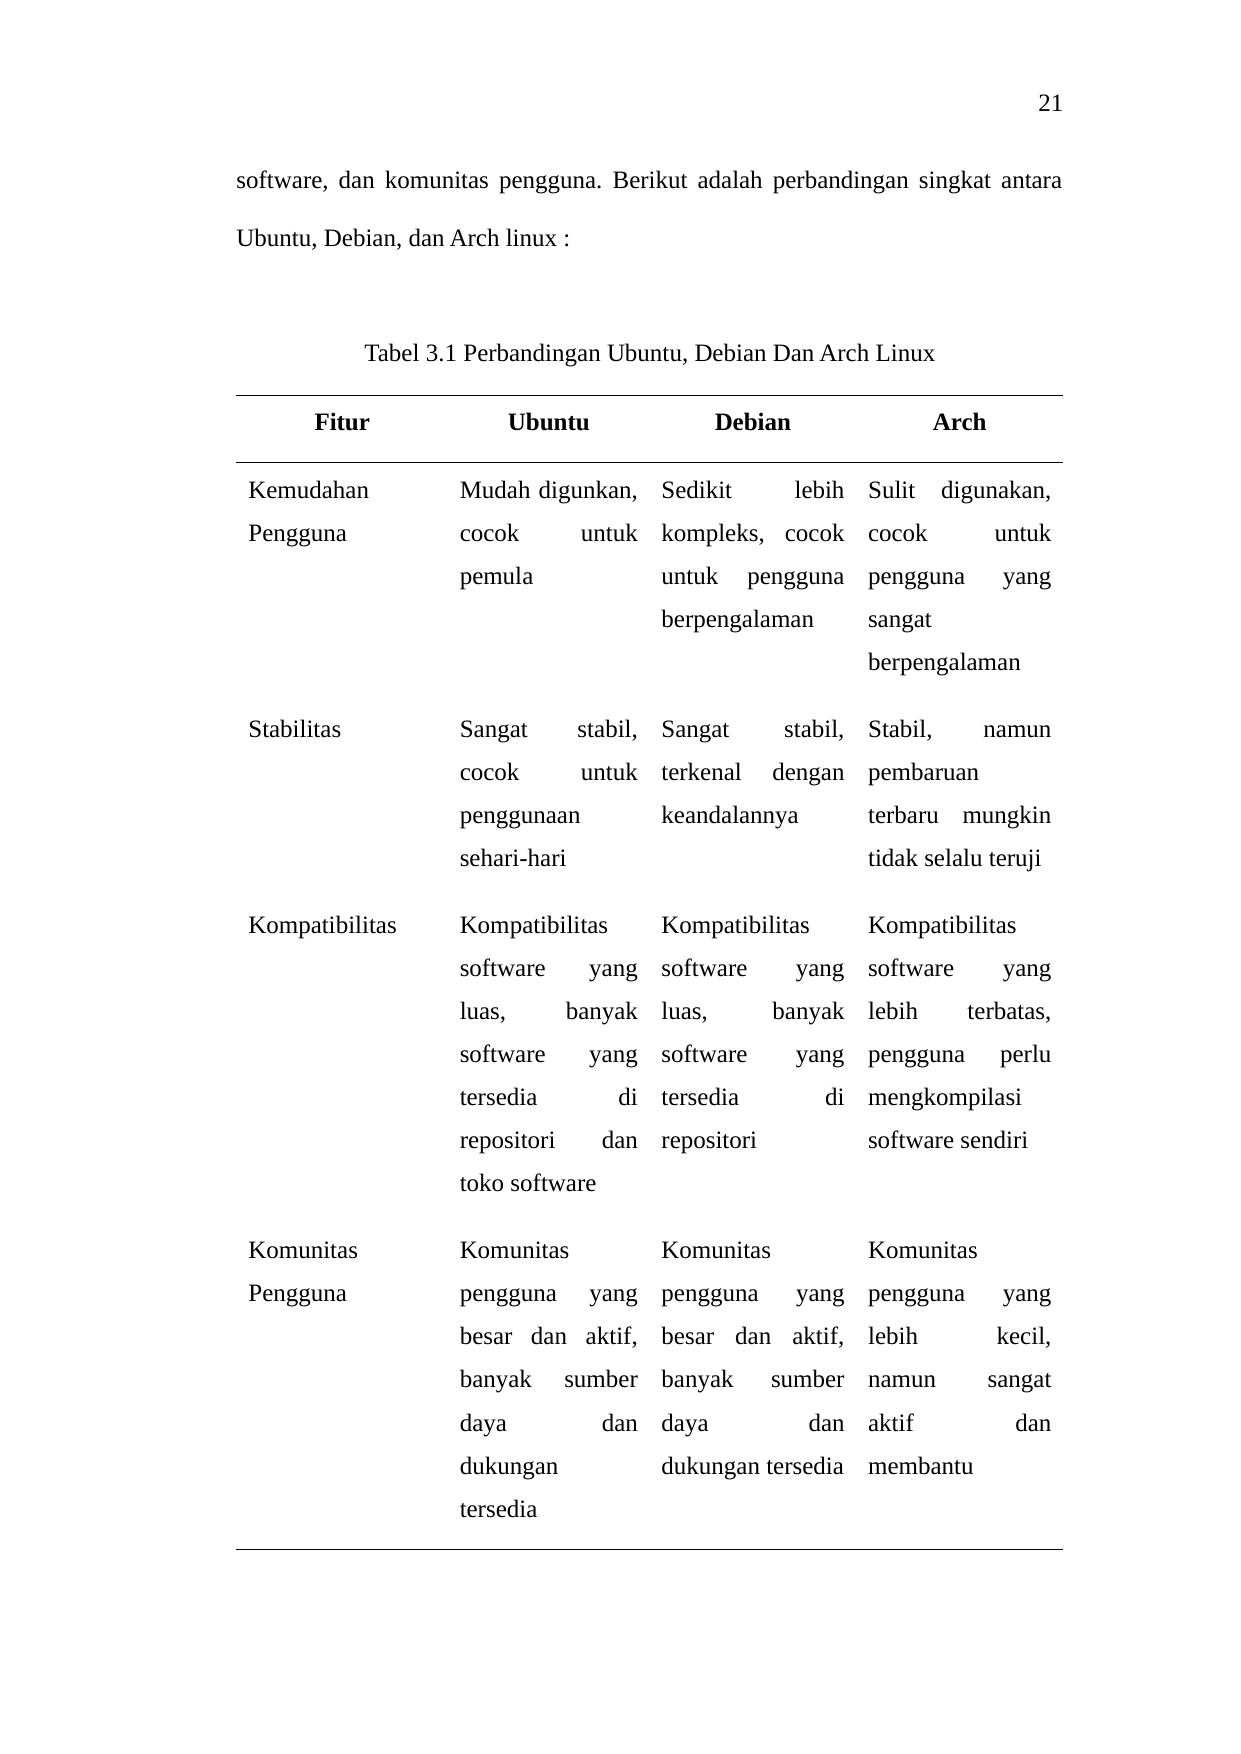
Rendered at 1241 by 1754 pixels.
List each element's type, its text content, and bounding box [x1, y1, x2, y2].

table_cell Sedikit lebih kompleks, cocok untuk pengguna berpengalaman [650, 463, 856, 702]
table_cell Sangat stabil, terkenal dengan keandalannya [650, 702, 856, 898]
table_header Debian [650, 396, 856, 462]
table_cell Komunitas Pengguna [236, 1223, 448, 1549]
text software, dan komunitas pengguna. Berikut adalah perbandingan singkat antara Ubuntu, Debian, dan Arch linux : [236, 165, 1063, 252]
table_header Arch [856, 396, 1063, 462]
table_cell Kompatibilitas [236, 898, 448, 1223]
table_cell Kompatibilitas software yang lebih terbatas, pengguna perlu mengkompilasi software sendiri [856, 898, 1063, 1223]
table_cell Sulit digunakan, cocok untuk pengguna yang sangat berpengalaman [856, 463, 1063, 702]
table_cell Komunitas pengguna yang besar dan aktif, banyak sumber daya dan dukungan tersedia [448, 1223, 649, 1549]
table_cell Stabilitas [236, 702, 448, 898]
table_cell Kompatibilitas software yang luas, banyak software yang tersedia di repositori [650, 898, 856, 1223]
table_cell Sangat stabil, cocok untuk penggunaan sehari-hari [448, 702, 649, 898]
table_cell Kompatibilitas software yang luas, banyak software yang tersedia di repositori dan toko software [448, 898, 649, 1223]
table_cell Stabil, namun pembaruan terbaru mungkin tidak selalu teruji [856, 702, 1063, 898]
table_cell Komunitas pengguna yang besar dan aktif, banyak sumber daya dan dukungan tersedia [650, 1223, 856, 1549]
table_header Ubuntu [448, 396, 649, 462]
text Tabel 3.1 Perbandingan Ubuntu, Debian dan Arch Linux [236, 338, 1063, 367]
table_cell Mudah digunkan, cocok untuk pemula [448, 463, 649, 702]
table_cell Komunitas pengguna yang lebih kecil, namun sangat aktif dan membantu [856, 1223, 1063, 1549]
table_header Fitur [236, 396, 448, 462]
table_cell Kemudahan Pengguna [236, 463, 448, 702]
